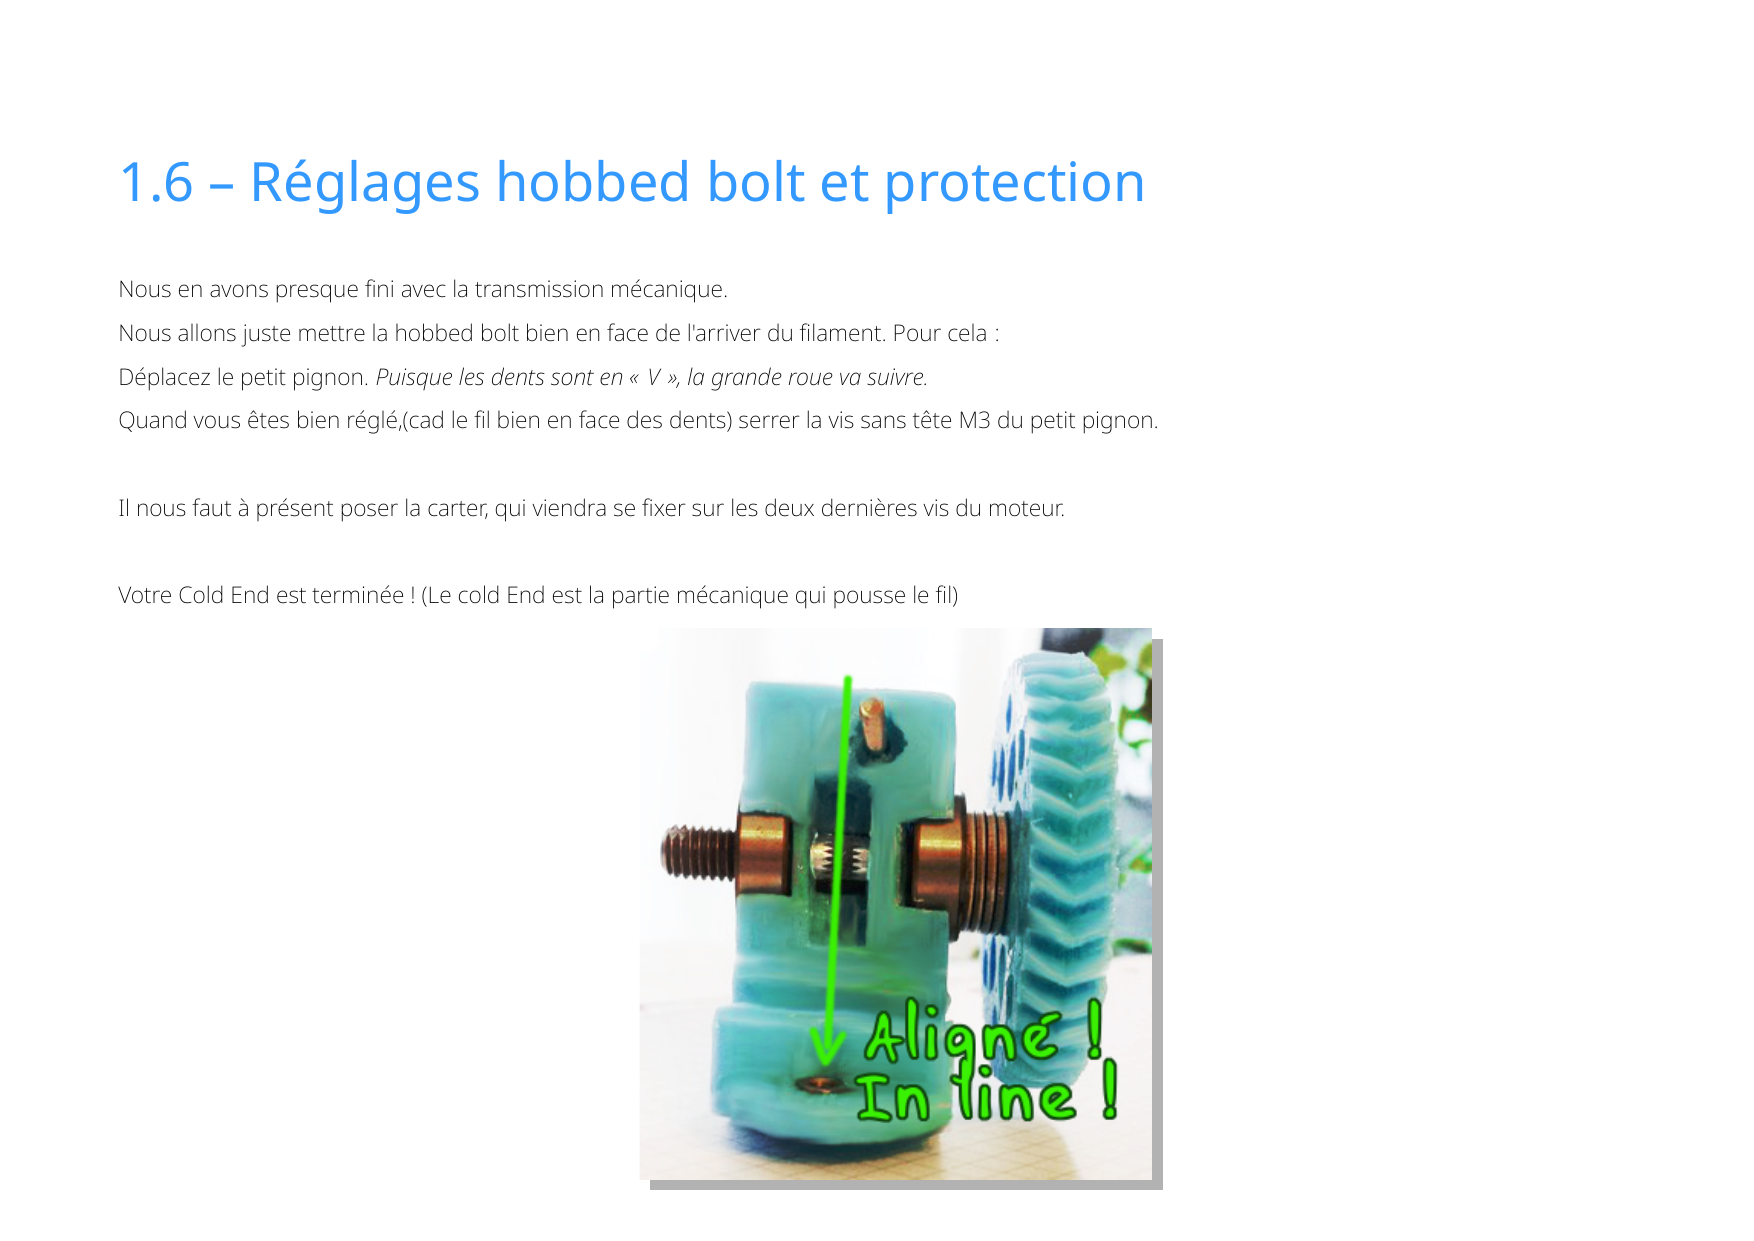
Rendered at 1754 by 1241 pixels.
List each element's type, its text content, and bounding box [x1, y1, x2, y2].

text Quand vous êtes bien réglé,(cad le fil bien en face des dents) serrer la vis sans tête M3 du petit pignon. [118, 404, 1636, 436]
text Nous allons juste mettre la hobbed bolt bien en face de l'arriver du filament. Pour cela : [118, 317, 1636, 348]
text Votre Cold End est terminée ! (Le cold End est la partie mécanique qui pousse le fil) [118, 579, 1636, 611]
picture [639, 628, 1152, 1180]
text Nous en avons presque fini avec la transmission mécanique. [118, 273, 1636, 304]
text Il nous faut à présent poser la carter, qui viendra se fixer sur les deux dernières vis du moteur. [118, 492, 1636, 523]
subtitle 1.6 – Réglages hobbed bolt et protection [118, 143, 1636, 217]
text Déplacez le petit pignon. Puisque les dents sont en « V », la grande roue va suivre. [118, 361, 1636, 392]
